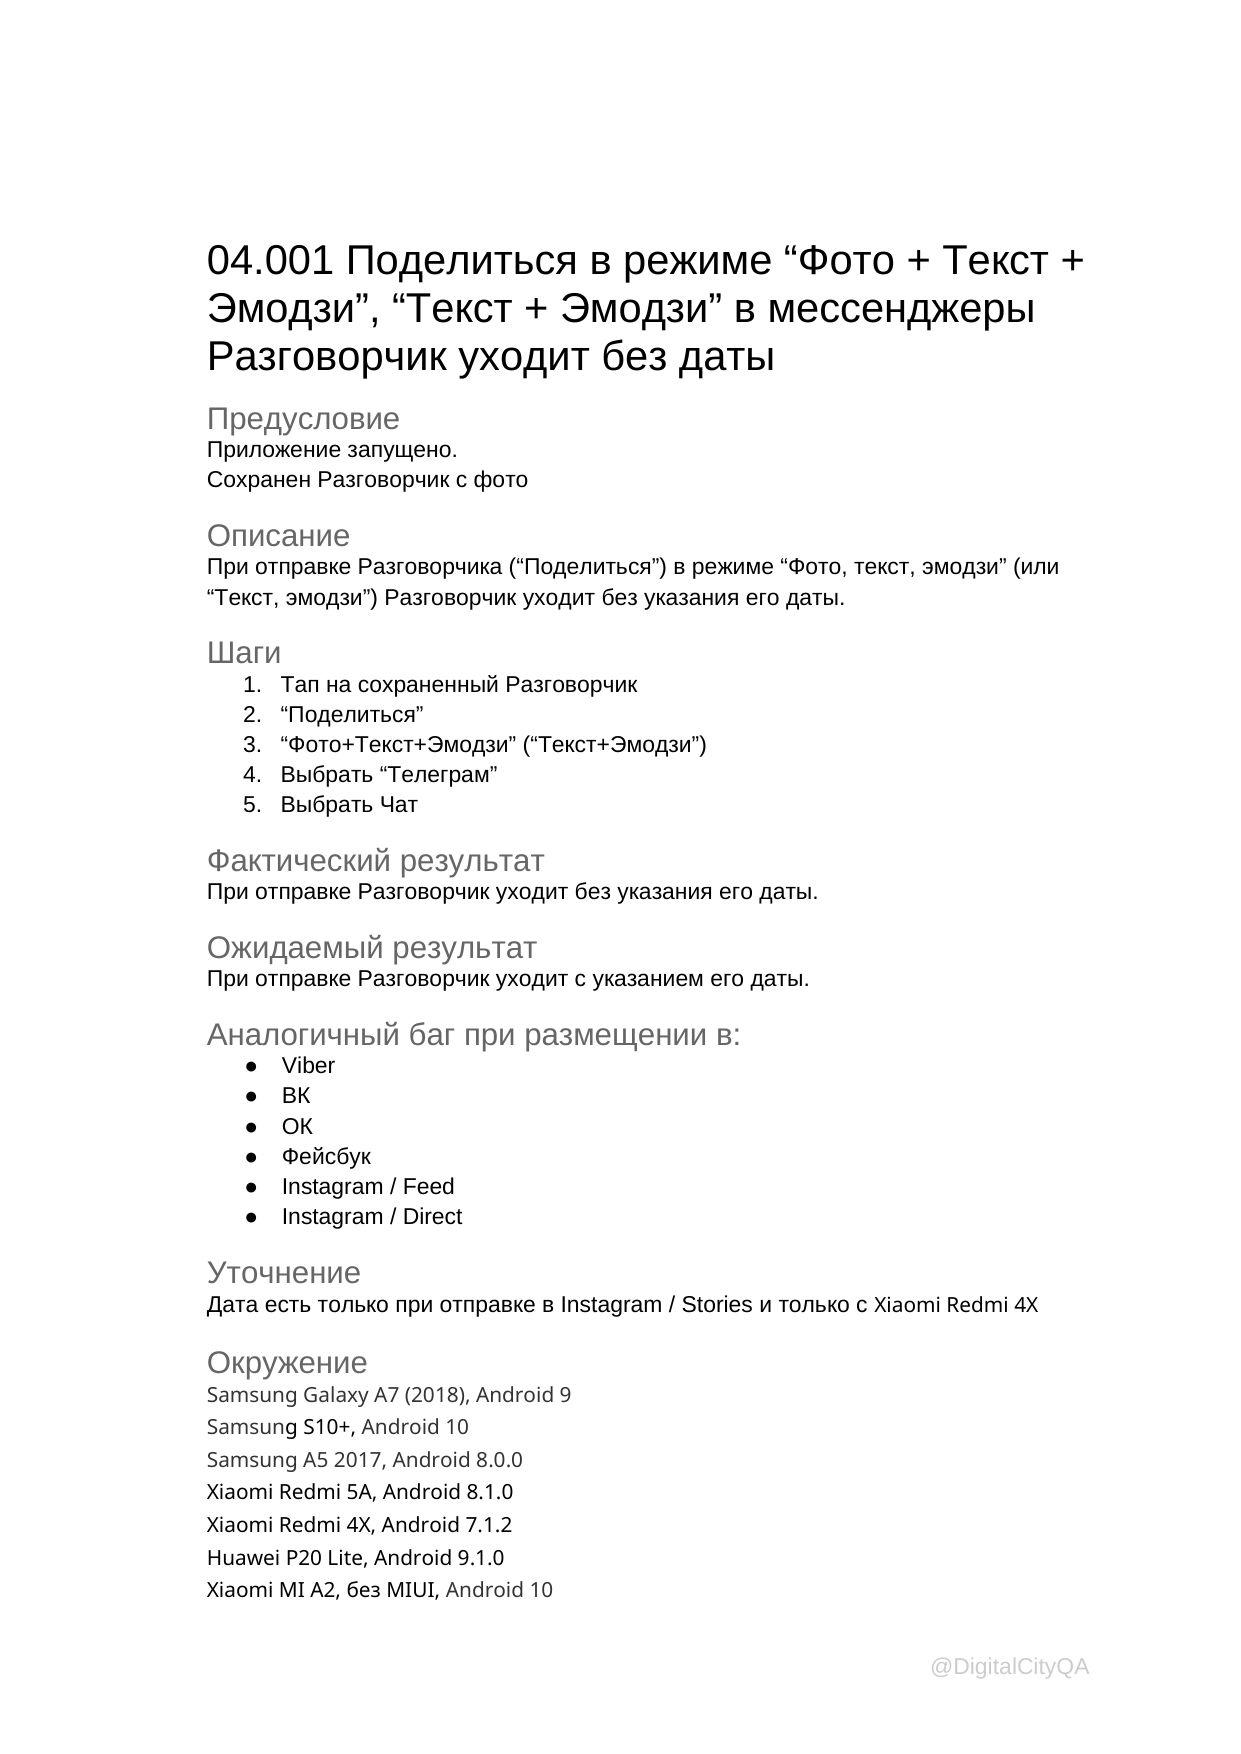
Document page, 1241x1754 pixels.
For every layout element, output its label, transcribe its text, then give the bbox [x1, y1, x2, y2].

list ОК [244, 1113, 1122, 1139]
list “Фото+Текст+Эмодзи” (“Текст+Эмодзи”) [243, 731, 1122, 757]
text При отправке Разговорчик уходит с указанием его даты. [207, 965, 1122, 992]
list Viber [244, 1052, 1122, 1079]
text При отправке Разговорчик уходит без указания его даты. [207, 878, 1122, 905]
list Выбрать “Телеграм” [243, 761, 1122, 787]
text Samsung A5 2017, Android 8.0.0 [207, 1445, 1122, 1473]
text При отправке Разговорчика (“Поделиться”) в режиме “Фото, текст, эмодзи” (или “Текст, эмодзи”) Разговорчик уходит без указания его даты. [207, 553, 1122, 610]
text Samsung Galaxy A7 (2018), Android 9 [207, 1380, 1122, 1408]
subtitle Предусловие [207, 400, 1122, 436]
text Приложение запущено. Сохранен Разговорчик с фото [207, 436, 1122, 493]
list “Поделиться” [243, 701, 1122, 727]
subtitle 04.001 Поделиться в режиме “Фото + Текст + Эмодзи”, “Текст + Эмодзи” в мессенджеры Разговорчик уходит без даты [207, 236, 1122, 379]
subtitle Фактический результат [207, 842, 1122, 878]
subtitle Ожидаемый результат [207, 929, 1122, 965]
subtitle Окружение [207, 1344, 1122, 1380]
text Huawei P20 Lite, Android 9.1.0 [207, 1543, 1122, 1571]
text Samsung S10+, Android 10 [207, 1412, 1122, 1441]
text Xiaomi MI A2, без MIUI, Android 10 [207, 1575, 1122, 1604]
subtitle Описание [207, 517, 1122, 553]
list Instagram / Direct [244, 1203, 1122, 1230]
subtitle Уточнение [207, 1254, 1122, 1290]
list Фейcбук [244, 1143, 1122, 1169]
list Выбрать Чат [243, 791, 1122, 818]
text Xiaomi Redmi 5А, Android 8.1.0 Xiaomi Redmi 4X, Android 7.1.2 [207, 1477, 1122, 1538]
list Тап на сохраненный Разговорчик [243, 671, 1122, 697]
list Instagram / Feed [244, 1173, 1122, 1199]
subtitle Шаги [207, 634, 1122, 671]
subtitle Аналогичный баг при размещении в: [207, 1016, 1122, 1052]
list ВК [244, 1082, 1122, 1109]
text Дата есть только при отправке в Instagram / Stories и только с Xiaomi Redmi 4X [207, 1290, 1122, 1319]
